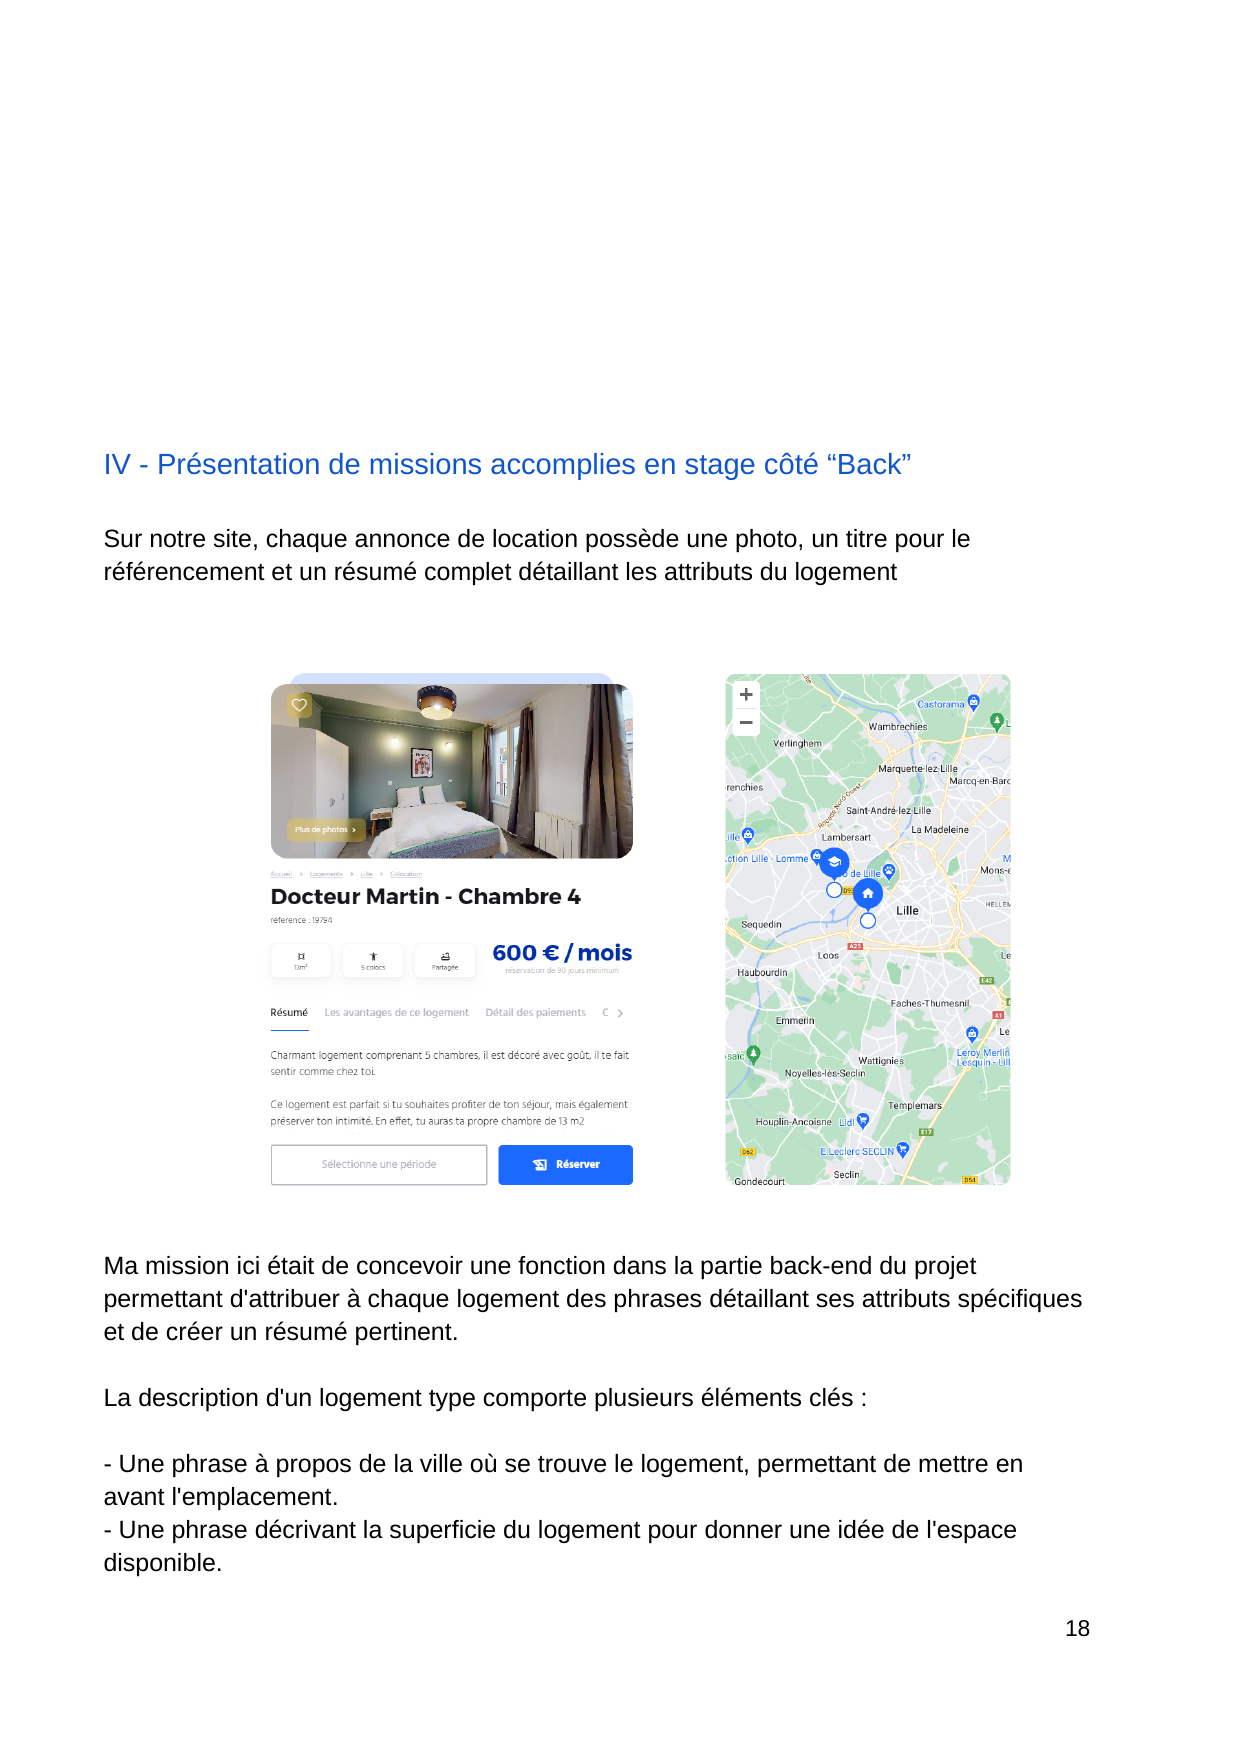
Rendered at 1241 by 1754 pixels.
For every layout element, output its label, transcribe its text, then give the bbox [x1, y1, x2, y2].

text Sur notre site, chaque annonce de location possède une photo, un titre pour le référencement et un résumé complet détaillant les attributs du logement [103, 524, 1090, 586]
text - Une phrase à propos de la ville où se trouve le logement, permettant de mettre en avant l'emplacement. [103, 1449, 1090, 1511]
text - Une phrase décrivant la superficie du logement pour donner une idée de l'espace disponible. [103, 1515, 1090, 1577]
text La description d'un logement type comporte plusieurs éléments clés : [103, 1383, 1090, 1412]
picture [212, 631, 1059, 1225]
text IV - Présentation de missions accomplies en stage côté “Back” [103, 447, 1090, 481]
text Ma mission ici était de concevoir une fonction dans la partie back-end du projet permettant d'attribuer à chaque logement des phrases détaillant ses attributs spécifiques et de créer un résumé pertinent. [103, 1251, 1090, 1346]
